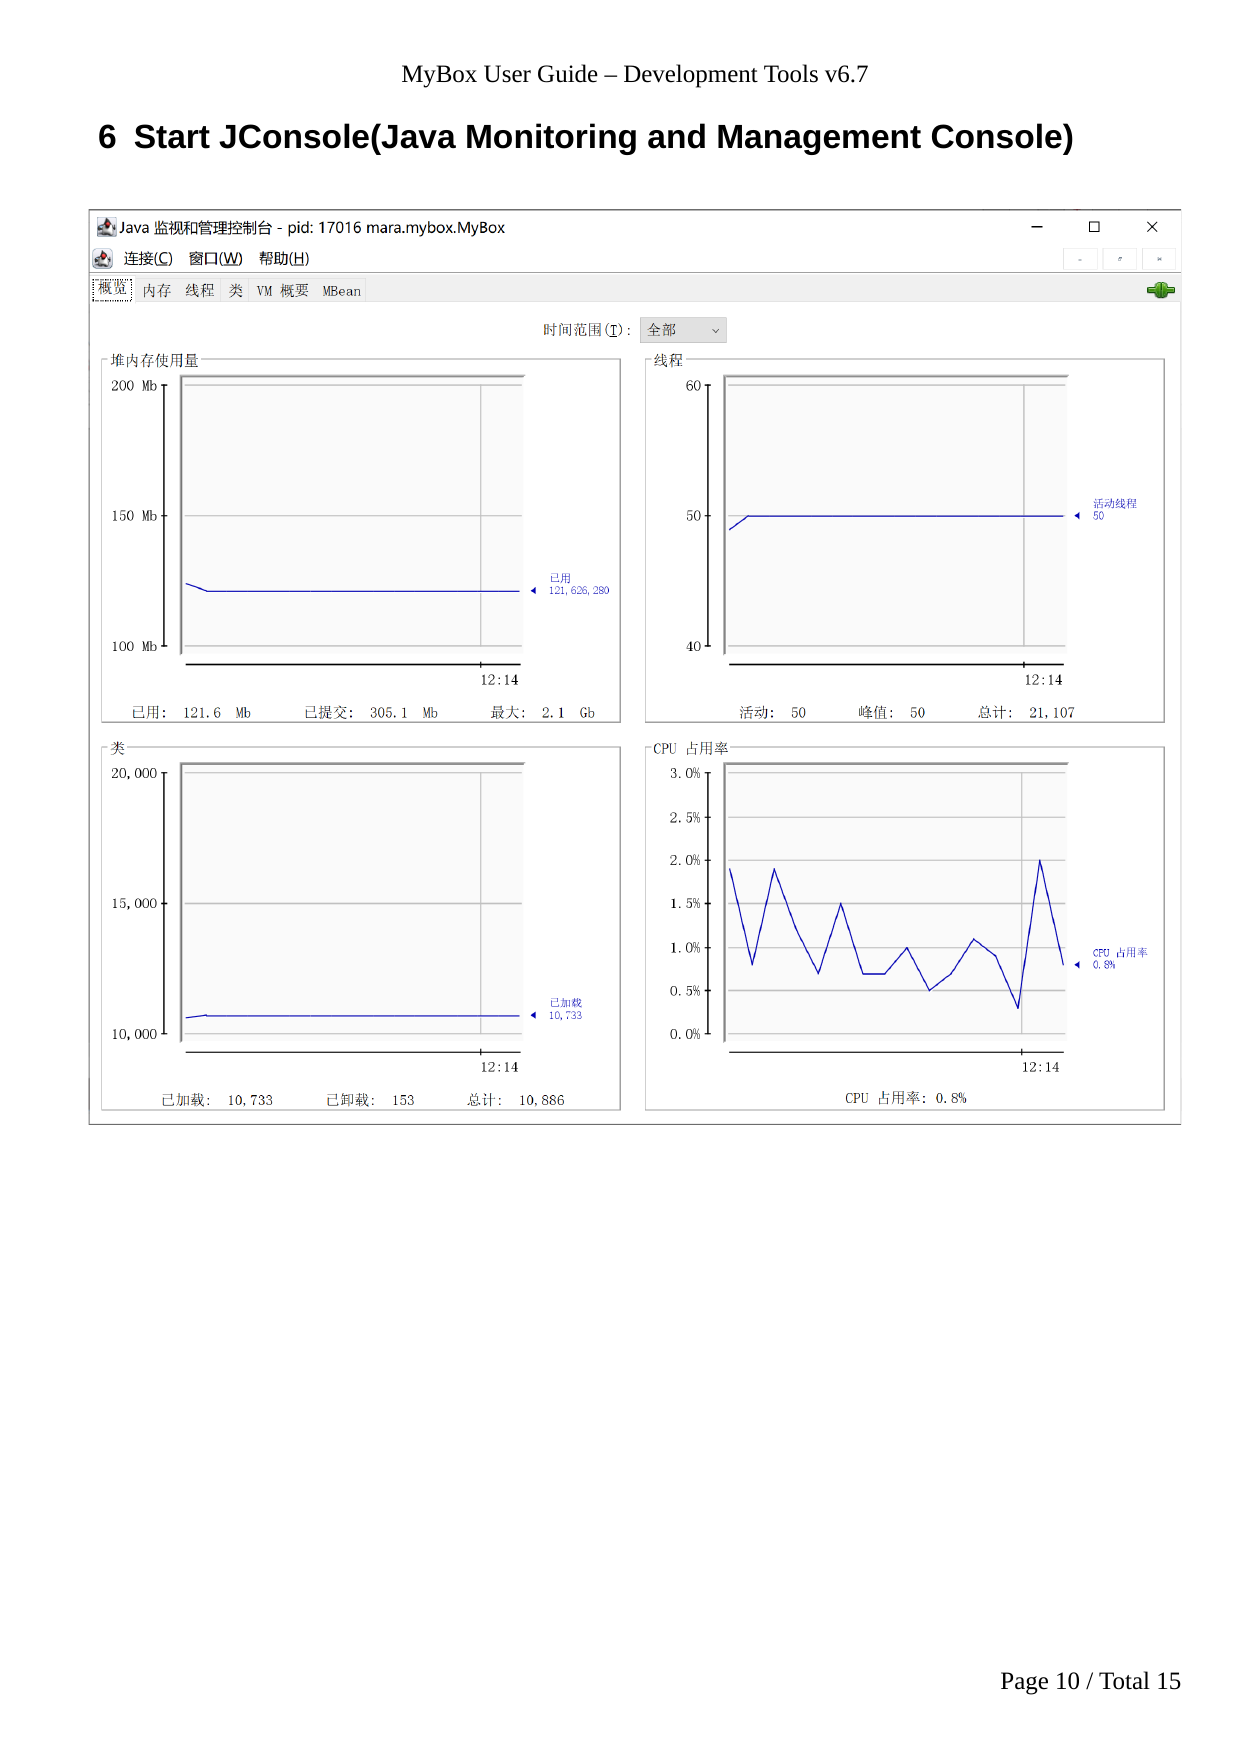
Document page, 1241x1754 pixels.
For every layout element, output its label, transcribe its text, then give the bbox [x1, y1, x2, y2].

subtitle Start JConsole(Java Monitoring and Management Console) [88, 117, 1181, 156]
picture [88, 209, 1182, 1125]
